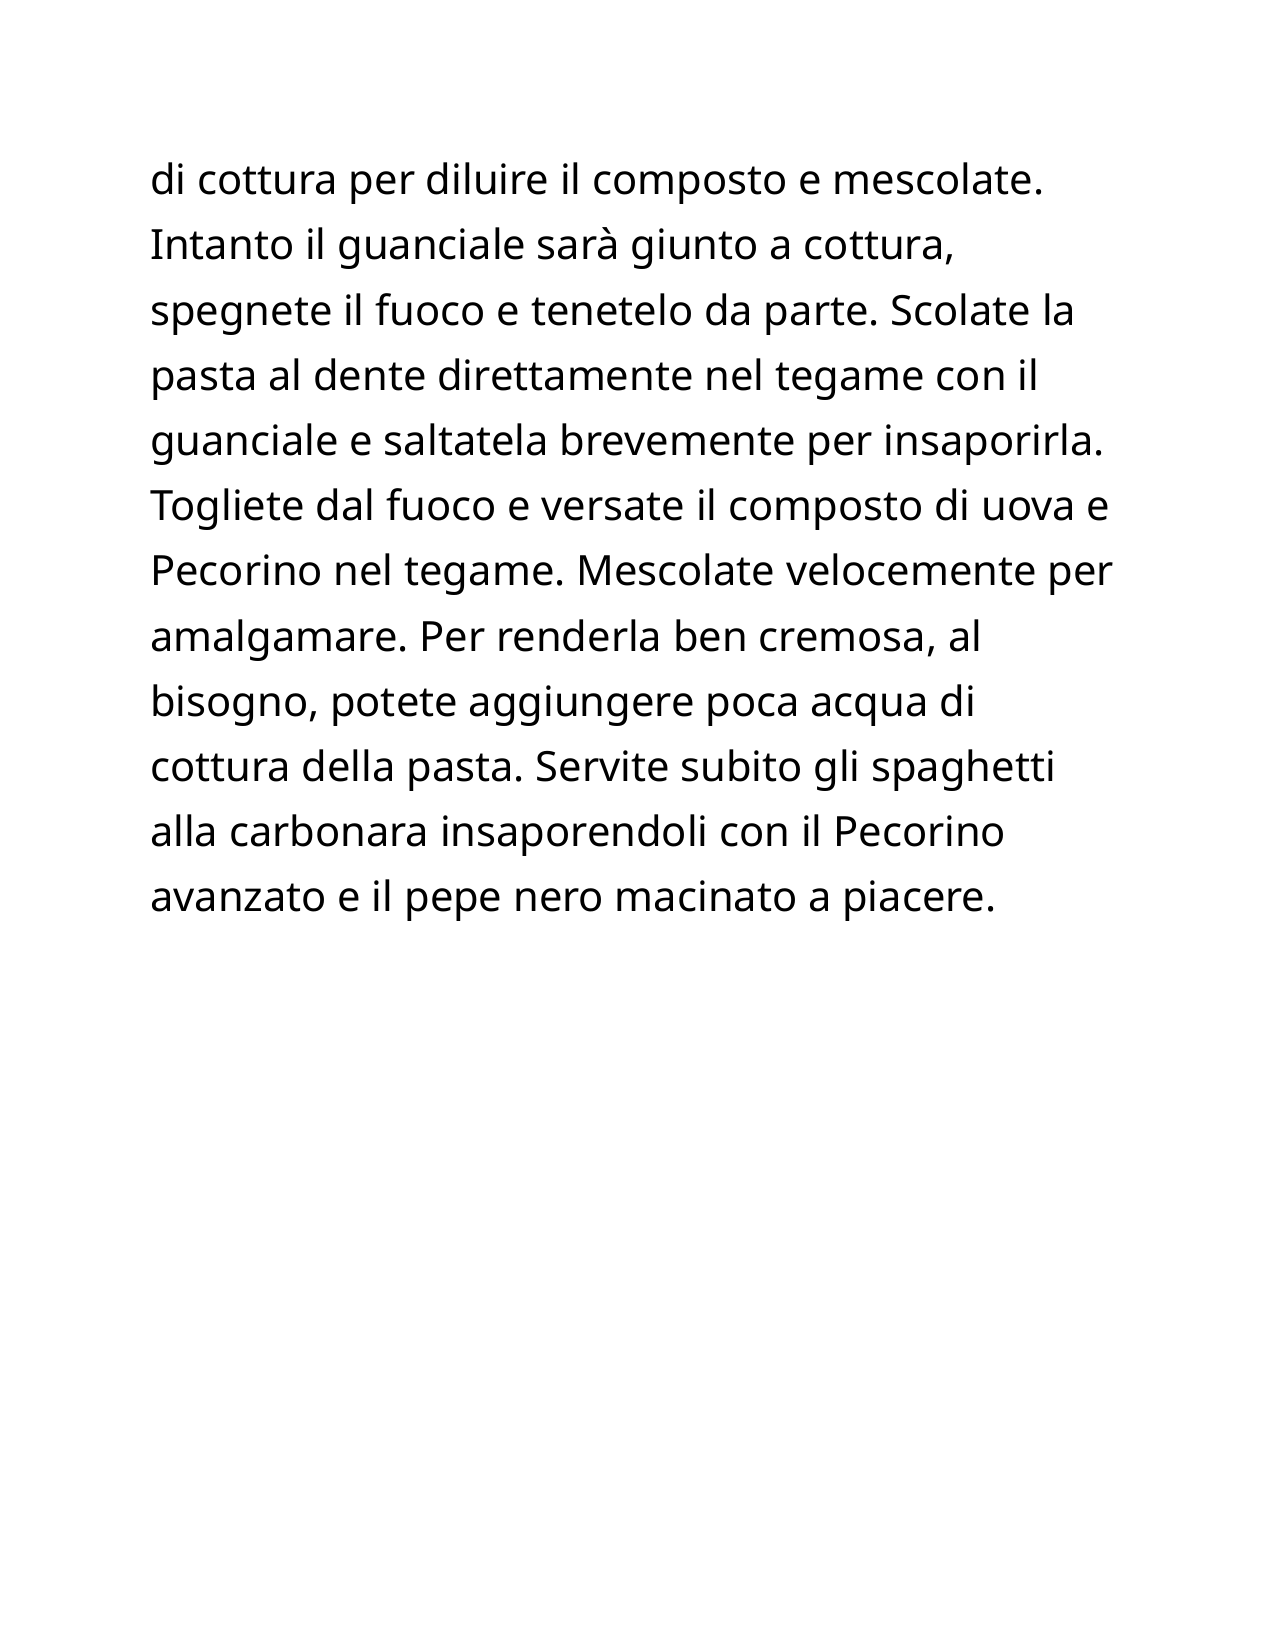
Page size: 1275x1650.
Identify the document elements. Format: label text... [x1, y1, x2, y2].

text di cottura per diluire il composto e mescolate. Intanto il guanciale sarà giunto a cottura, spegnete il fuoco e tenetelo da parte. Scolate la pasta al dente direttamente nel tegame con il guanciale e saltatela brevemente per insaporirla. Togliete dal fuoco e versate il composto di uova e Pecorino nel tegame. Mescolate velocemente per amalgamare. Per renderla ben cremosa, al bisogno, potete aggiungere poca acqua di cottura della pasta. Servite subito gli spaghetti alla carbonara insaporendoli con il Pecorino avanzato e il pepe nero macinato a piacere. [150, 150, 1125, 924]
